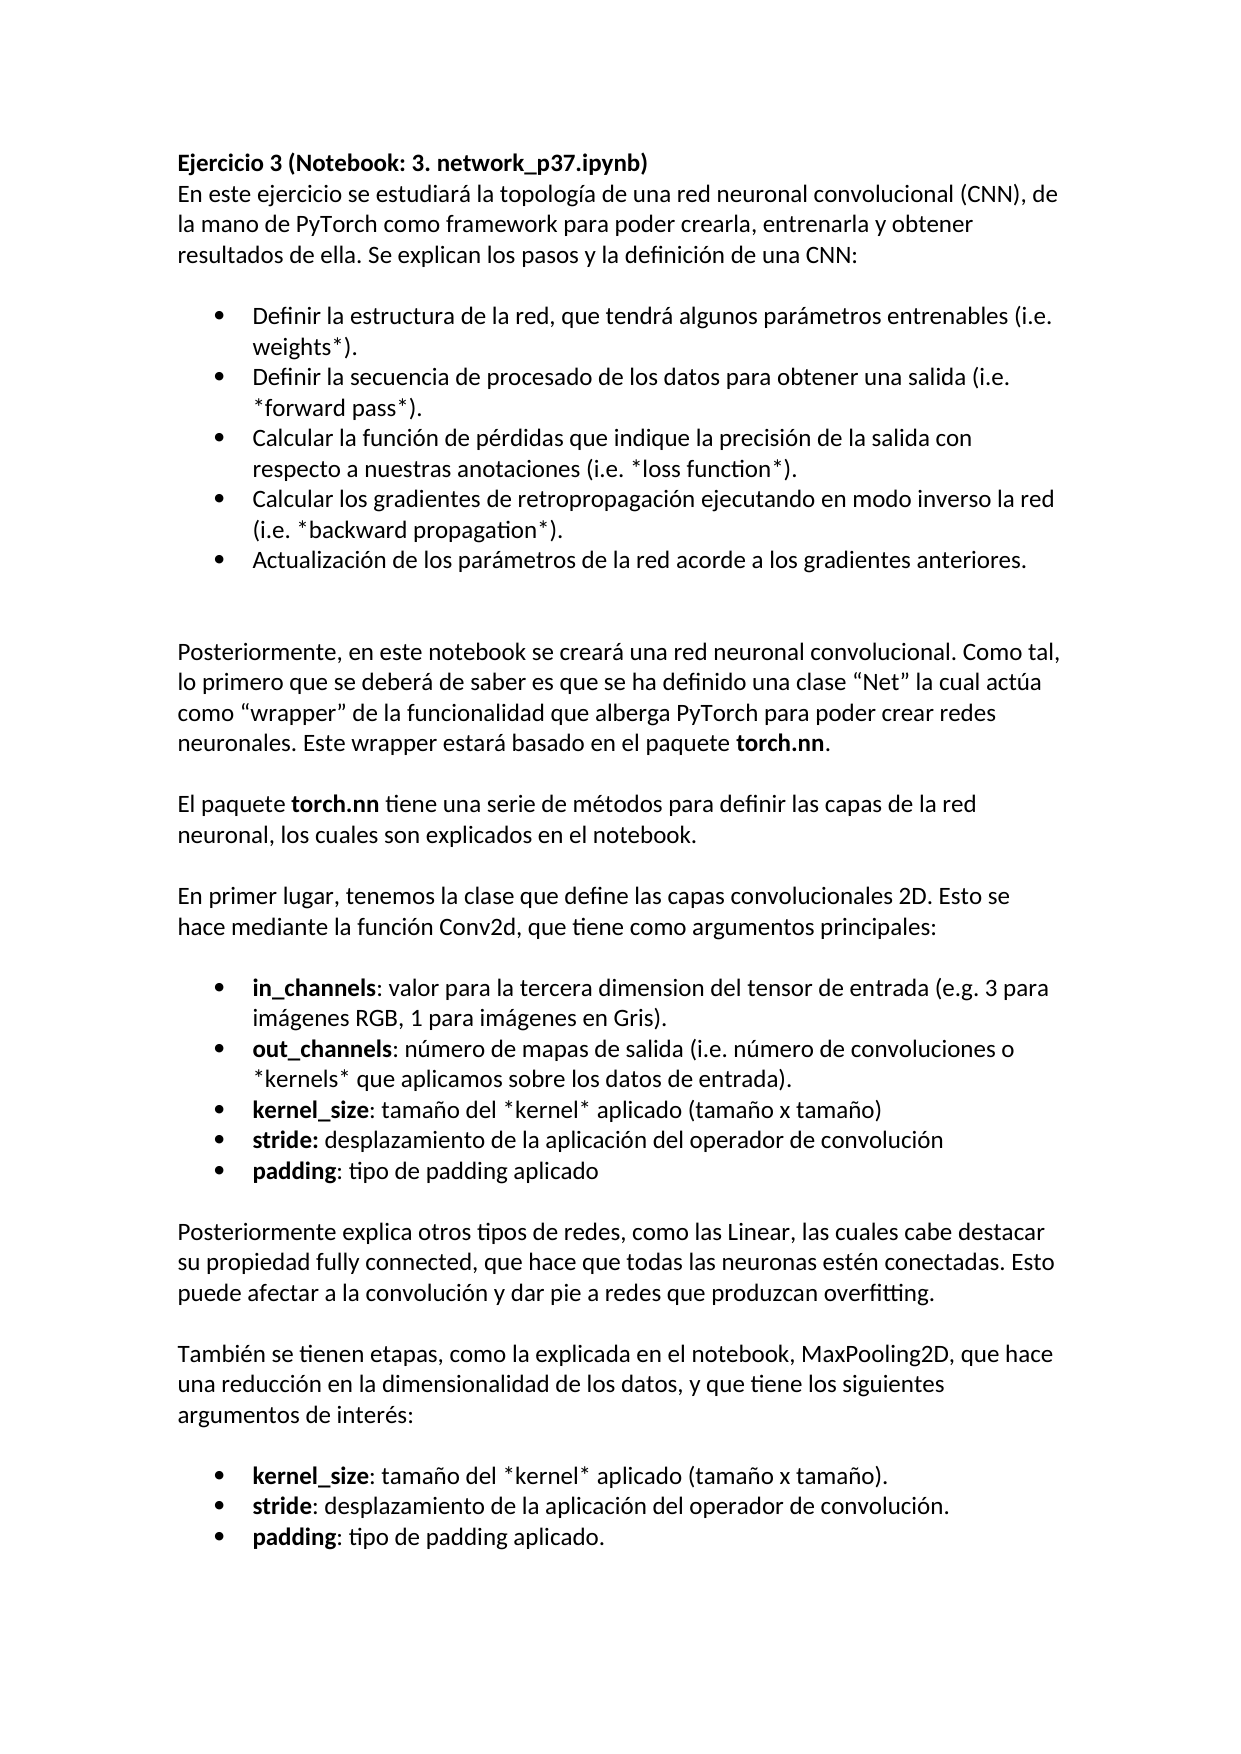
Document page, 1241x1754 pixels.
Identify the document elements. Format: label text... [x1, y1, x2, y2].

list Calcular los gradientes de retropropagación ejecutando en modo inverso la red (i.e. *backward propagation*). [215, 483, 1063, 544]
list stride: desplazamiento de la aplicación del operador de convolución [215, 1124, 1063, 1155]
text Posteriormente explica otros tipos de redes, como las Linear, las cuales cabe destacar su propiedad fully connected, que hace que todas las neuronas estén conectadas. Esto puede afectar a la convolución y dar pie a redes que produzcan overfitting. [177, 1216, 1063, 1307]
list kernel_size: tamaño del *kernel* aplicado (tamaño x tamaño). [215, 1460, 1063, 1491]
text El paquete torch.nn tiene una serie de métodos para definir las capas de la red neuronal, los cuales son explicados en el notebook. [177, 788, 1063, 849]
list Calcular la función de pérdidas que indique la precisión de la salida con respecto a nuestras anotaciones (i.e. *loss function*). [215, 422, 1063, 483]
list padding: tipo de padding aplicado [215, 1155, 1063, 1185]
text Posteriormente, en este notebook se creará una red neuronal convolucional. Como tal, lo primero que se deberá de saber es que se ha definido una clase “Net” la cual actúa como “wrapper” de la funcionalidad que alberga PyTorch para poder crear redes neuronales. Este wrapper estará basado en el paquete torch.nn. [177, 636, 1063, 758]
list kernel_size: tamaño del *kernel* aplicado (tamaño x tamaño) [215, 1094, 1063, 1124]
list stride: desplazamiento de la aplicación del operador de convolución. [215, 1491, 1063, 1521]
list Actualización de los parámetros de la red acorde a los gradientes anteriores. [215, 544, 1063, 575]
list padding: tipo de padding aplicado. [215, 1521, 1063, 1552]
list in_channels: valor para la tercera dimension del tensor de entrada (e.g. 3 para imágenes RGB, 1 para imágenes en Gris). [215, 972, 1063, 1033]
list Definir la secuencia de procesado de los datos para obtener una salida (i.e. *forward pass*). [215, 361, 1063, 422]
text También se tienen etapas, como la explicada en el notebook, MaxPooling2D, que hace una reducción en la dimensionalidad de los datos, y que tiene los siguientes argumentos de interés: [177, 1338, 1063, 1429]
text Ejercicio 3 (Notebook: 3. network_p37.ipynb) [177, 148, 1063, 178]
text En primer lugar, tenemos la clase que define las capas convolucionales 2D. Esto se hace mediante la función Conv2d, que tiene como argumentos principales: [177, 880, 1063, 941]
list out_channels: número de mapas de salida (i.e. número de convoluciones o *kernels* que aplicamos sobre los datos de entrada). [215, 1033, 1063, 1094]
text En este ejercicio se estudiará la topología de una red neuronal convolucional (CNN), de la mano de PyTorch como framework para poder crearla, entrenarla y obtener resultados de ella. Se explican los pasos y la definición de una CNN: [177, 178, 1063, 270]
list Definir la estructura de la red, que tendrá algunos parámetros entrenables (i.e. weights*). [215, 300, 1063, 361]
